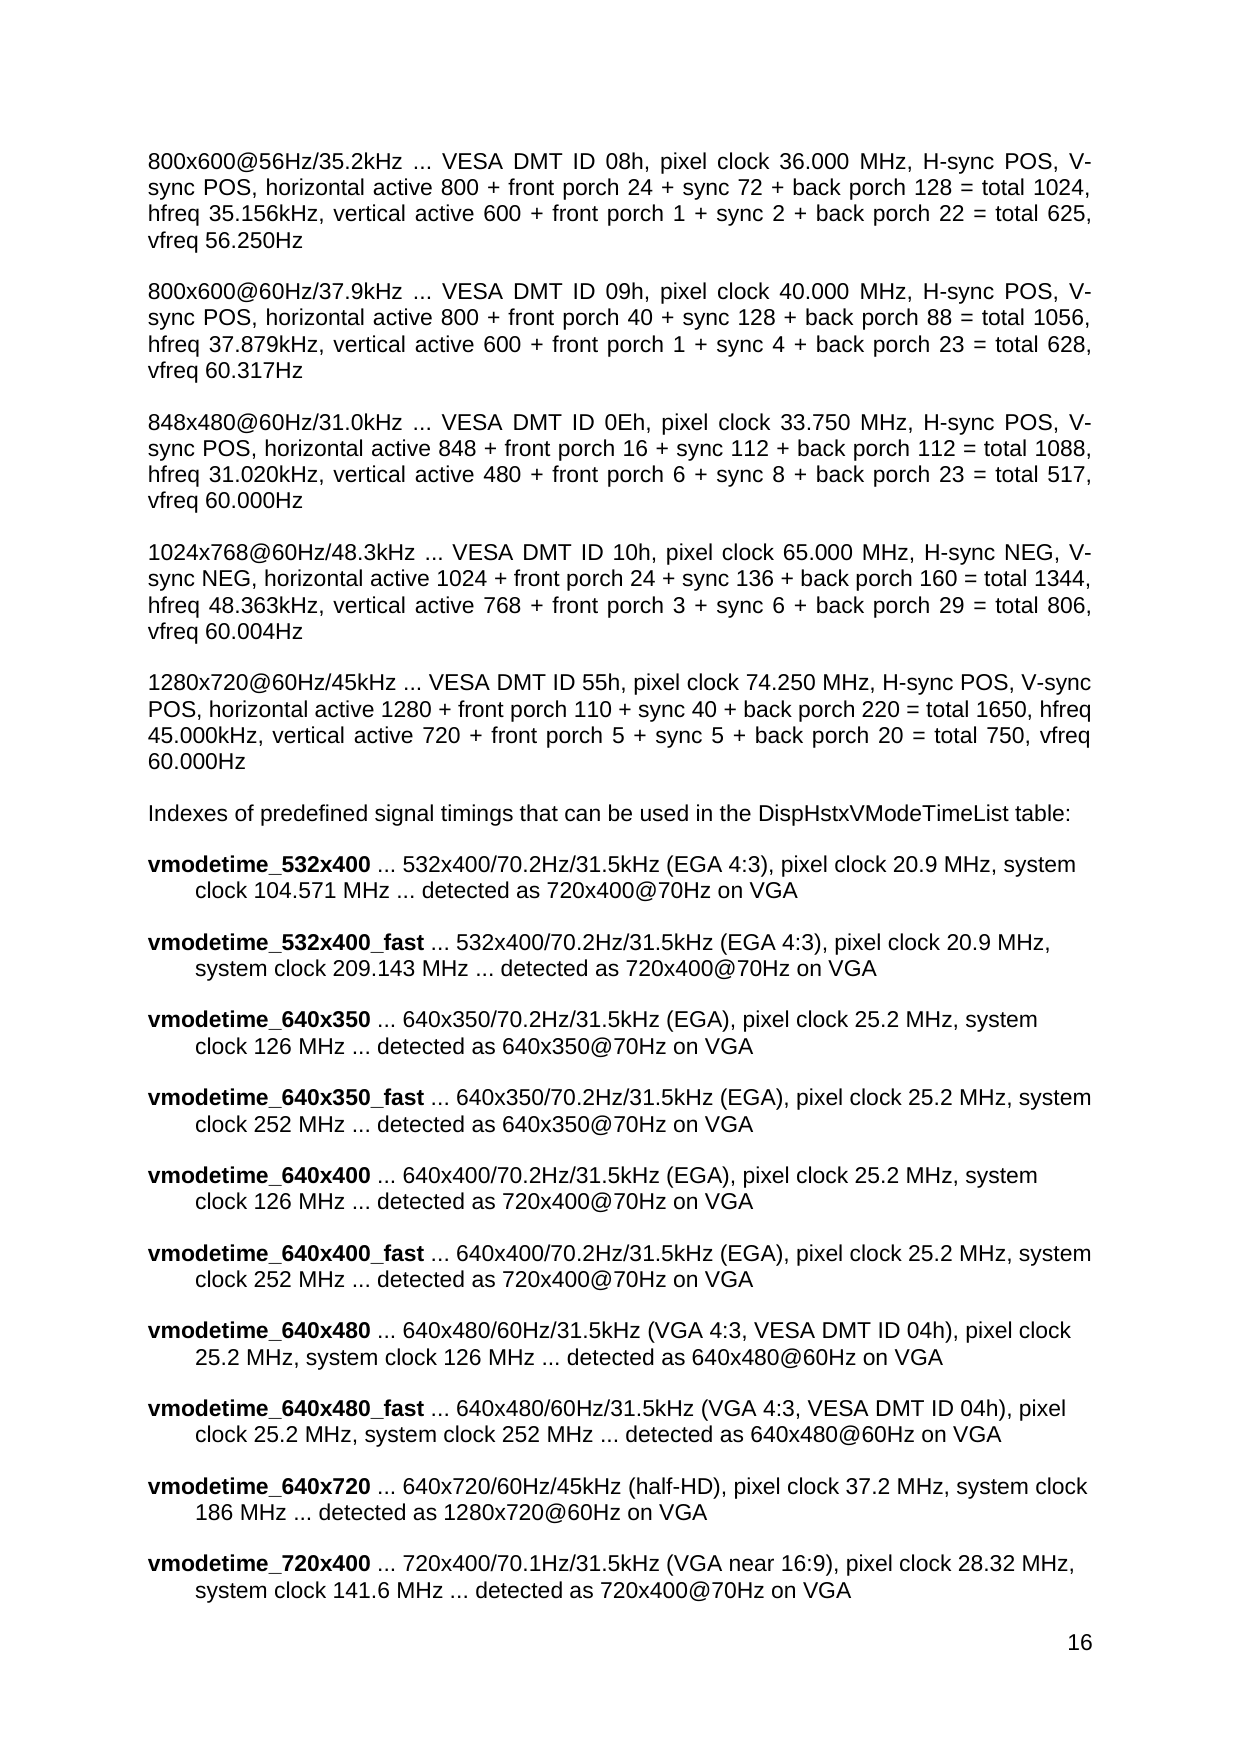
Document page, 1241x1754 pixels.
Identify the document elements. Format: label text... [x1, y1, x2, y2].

text vmodetime_532x400_fast ... 532x400/70.2Hz/31.5kHz (EGA 4:3), pixel clock 20.9 MHz, system clock 209.143 MHz ... detected as 720x400@70Hz on VGA [148, 929, 1093, 981]
text vmodetime_640x480 ... 640x480/60Hz/31.5kHz (VGA 4:3, VESA DMT ID 04h), pixel clock 25.2 MHz, system clock 126 MHz ... detected as 640x480@60Hz on VGA [148, 1317, 1093, 1370]
text vmodetime_720x400 ... 720x400/70.1Hz/31.5kHz (VGA near 16:9), pixel clock 28.32 MHz, system clock 141.6 MHz ... detected as 720x400@70Hz on VGA [148, 1550, 1093, 1603]
text vmodetime_640x400 ... 640x400/70.2Hz/31.5kHz (EGA), pixel clock 25.2 MHz, system clock 126 MHz ... detected as 720x400@70Hz on VGA [148, 1162, 1093, 1214]
text vmodetime_532x400 ... 532x400/70.2Hz/31.5kHz (EGA 4:3), pixel clock 20.9 MHz, system clock 104.571 MHz ... detected as 720x400@70Hz on VGA [148, 851, 1093, 904]
text 1280x720@60Hz/45kHz ... VESA DMT ID 55h, pixel clock 74.250 MHz, H-sync POS, V-sync POS, horizontal active 1280 + front porch 110 + sync 40 + back porch 220 = total 1650, hfreq 45.000kHz, vertical active 720 + front porch 5 + sync 5 + back porch 20 = total 750, vfreq 60.000Hz [148, 669, 1093, 775]
text vmodetime_640x350 ... 640x350/70.2Hz/31.5kHz (EGA), pixel clock 25.2 MHz, system clock 126 MHz ... detected as 640x350@70Hz on VGA [148, 1006, 1093, 1059]
text vmodetime_640x400_fast ... 640x400/70.2Hz/31.5kHz (EGA), pixel clock 25.2 MHz, system clock 252 MHz ... detected as 720x400@70Hz on VGA [148, 1239, 1093, 1292]
text 800x600@60Hz/37.9kHz ... VESA DMT ID 09h, pixel clock 40.000 MHz, H-sync POS, V-sync POS, horizontal active 800 + front porch 40 + sync 128 + back porch 88 = total 1056, hfreq 37.879kHz, vertical active 600 + front porch 1 + sync 4 + back porch 23 = total 628, vfreq 60.317Hz [148, 278, 1093, 383]
text 800x600@56Hz/35.2kHz ... VESA DMT ID 08h, pixel clock 36.000 MHz, H-sync POS, V-sync POS, horizontal active 800 + front porch 24 + sync 72 + back porch 128 = total 1024, hfreq 35.156kHz, vertical active 600 + front porch 1 + sync 2 + back porch 22 = total 625, vfreq 56.250Hz [148, 148, 1093, 253]
text 1024x768@60Hz/48.3kHz ... VESA DMT ID 10h, pixel clock 65.000 MHz, H-sync NEG, V-sync NEG, horizontal active 1024 + front porch 24 + sync 136 + back porch 160 = total 1344, hfreq 48.363kHz, vertical active 768 + front porch 3 + sync 6 + back porch 29 = total 806, vfreq 60.004Hz [148, 539, 1093, 644]
text vmodetime_640x350_fast ... 640x350/70.2Hz/31.5kHz (EGA), pixel clock 25.2 MHz, system clock 252 MHz ... detected as 640x350@70Hz on VGA [148, 1084, 1093, 1137]
text Indexes of predefined signal timings that can be used in the DispHstxVModeTimeList table: [148, 800, 1093, 826]
text vmodetime_640x480_fast ... 640x480/60Hz/31.5kHz (VGA 4:3, VESA DMT ID 04h), pixel clock 25.2 MHz, system clock 252 MHz ... detected as 640x480@60Hz on VGA [148, 1395, 1093, 1448]
text vmodetime_640x720 ... 640x720/60Hz/45kHz (half-HD), pixel clock 37.2 MHz, system clock 186 MHz ... detected as 1280x720@60Hz on VGA [148, 1473, 1093, 1525]
text 848x480@60Hz/31.0kHz ... VESA DMT ID 0Eh, pixel clock 33.750 MHz, H-sync POS, V-sync POS, horizontal active 848 + front porch 16 + sync 112 + back porch 112 = total 1088, hfreq 31.020kHz, vertical active 480 + front porch 6 + sync 8 + back porch 23 = total 517, vfreq 60.000Hz [148, 408, 1093, 514]
